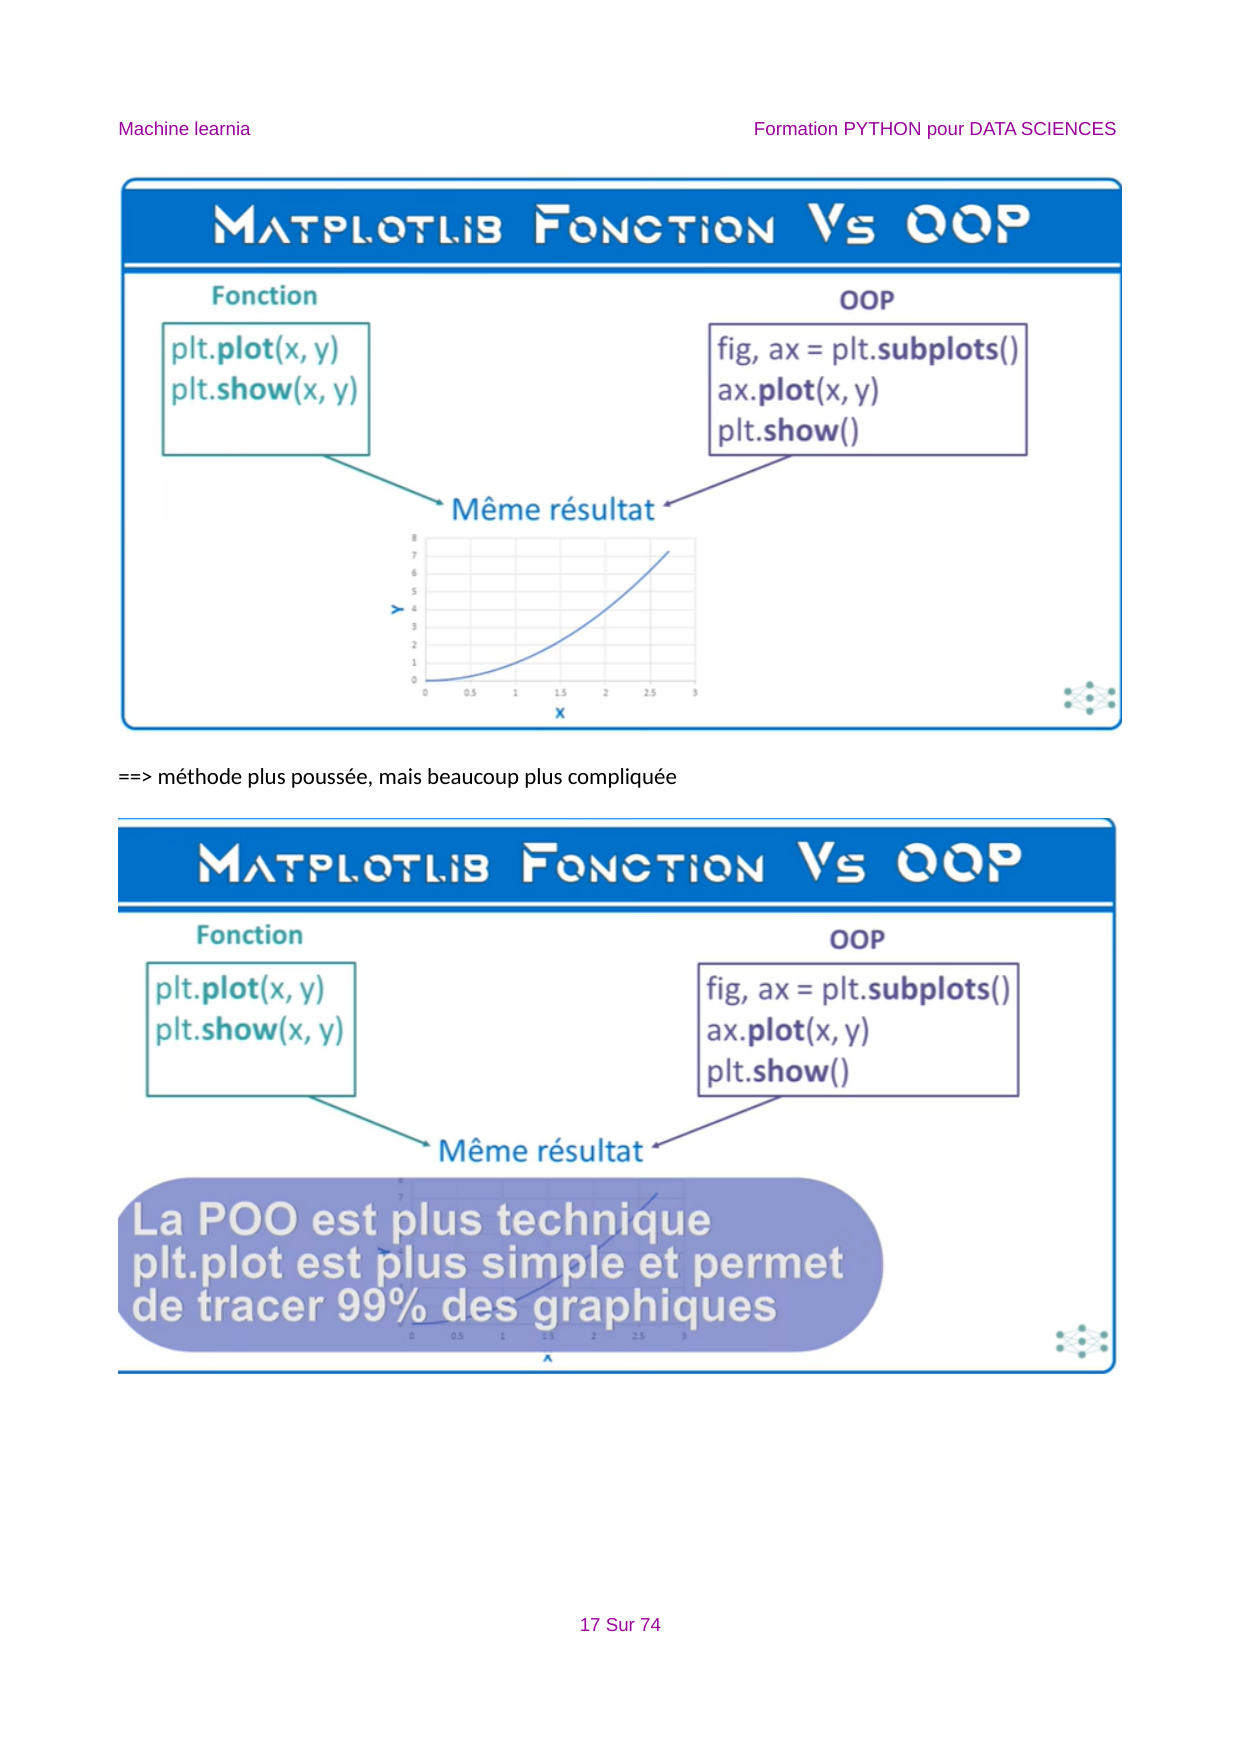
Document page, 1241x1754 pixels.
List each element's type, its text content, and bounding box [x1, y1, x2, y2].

picture [118, 818, 1122, 1374]
text ==> méthode plus poussée, mais beaucoup plus compliquée [118, 762, 1122, 790]
picture [118, 169, 1122, 734]
